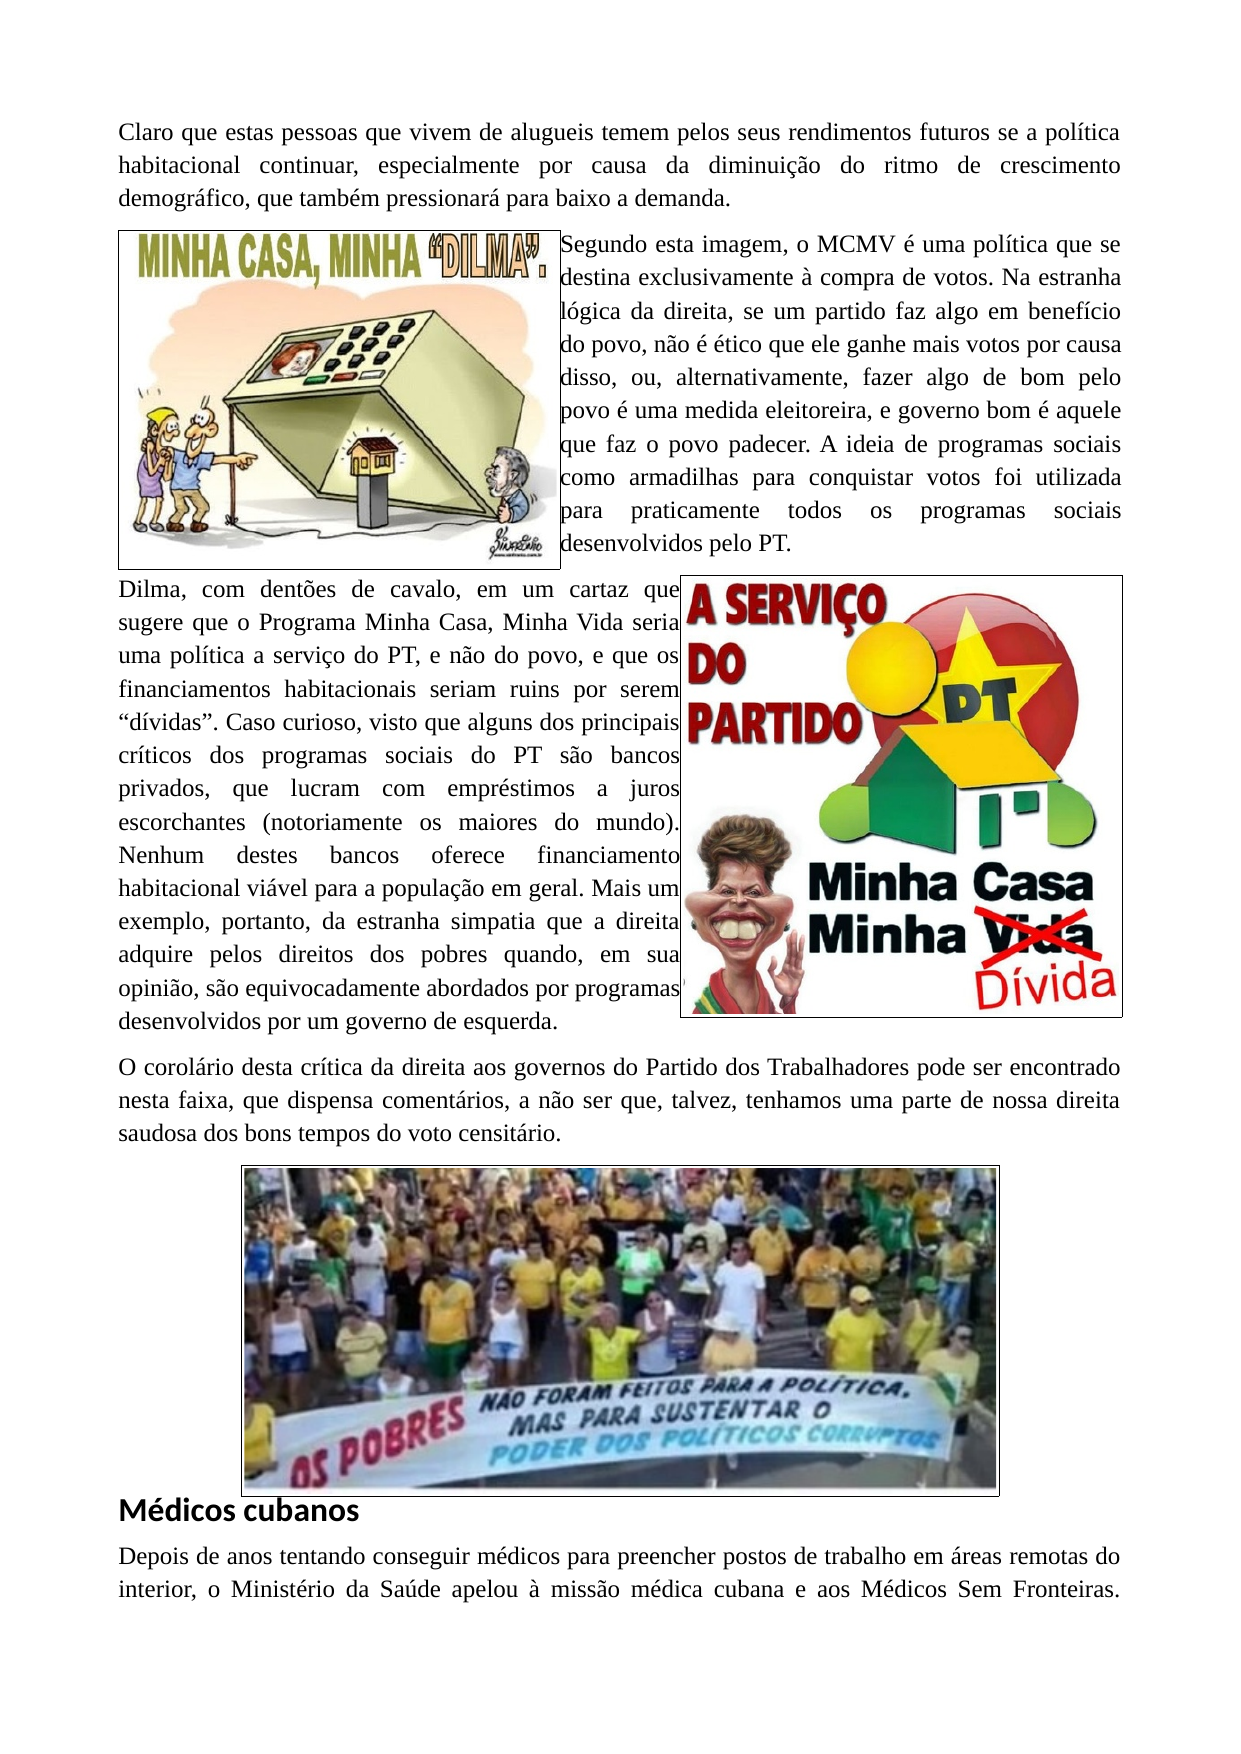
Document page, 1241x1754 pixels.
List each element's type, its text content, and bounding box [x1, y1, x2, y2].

text Segundo esta imagem, o MCMV é uma política que se destina exclusivamente à compra de votos. Na estranha lógica da direita, se um partido faz algo em benefício do povo, não é ético que ele ganhe mais votos por causa disso, ou, alternativamente, fazer algo de bom pelo povo é uma medida eleitoreira, e governo bom é aquele que faz o povo padecer. A ideia de programas sociais como armadilhas para conquistar votos foi utilizada para praticamente todos os programas sociais desenvolvidos pelo PT. [561, 230, 1122, 557]
subtitle Médicos cubanos [118, 1186, 1122, 1530]
picture [683, 578, 1119, 1014]
text [119, 231, 560, 569]
text Dilma, com dentões de cavalo, em um cartaz que sugere que o Programa Minha Casa, Minha Vida seria uma política a serviço do PT, e não do povo, e que os financiamentos habitacionais seriam ruins por serem “dívidas”. Caso curioso, visto que alguns dos principais críticos dos programas sociais do PT são bancos privados, que lucram com empréstimos a juros escorchantes (notoriamente os maiores do mundo). Nenhum destes bancos oferece financiamento habitacional viável para a população em geral. Mais um exemplo, portanto, da estranha simpatia que a direita adquire pelos direitos dos pobres quando, em sua opinião, são equivocadamente abordados por programas desenvolvidos por um governo de esquerda. [118, 575, 1122, 1035]
text Claro que estas pessoas que vivem de alugueis temem pelos seus rendimentos futuros se a política habitacional continuar, especialmente por causa da diminuição do ritmo de crescimento demográfico, que também pressionará para baixo a demanda. [118, 118, 1122, 212]
text O corolário desta crítica da direita aos governos do Partido dos Trabalhadores pode ser encontrado nesta faixa, que dispensa comentários, a não ser que, talvez, tenhamos uma parte de nossa direita saudosa dos bons tempos do voto censitário. [118, 1053, 1122, 1147]
picture [121, 233, 557, 566]
text Depois de anos tentando conseguir médicos para preencher postos de trabalho em áreas remotas do interior, o Ministério da Saúde apelou à missão médica cubana e aos Médicos Sem Fronteiras. [118, 1542, 1122, 1603]
picture [244, 1168, 997, 1494]
